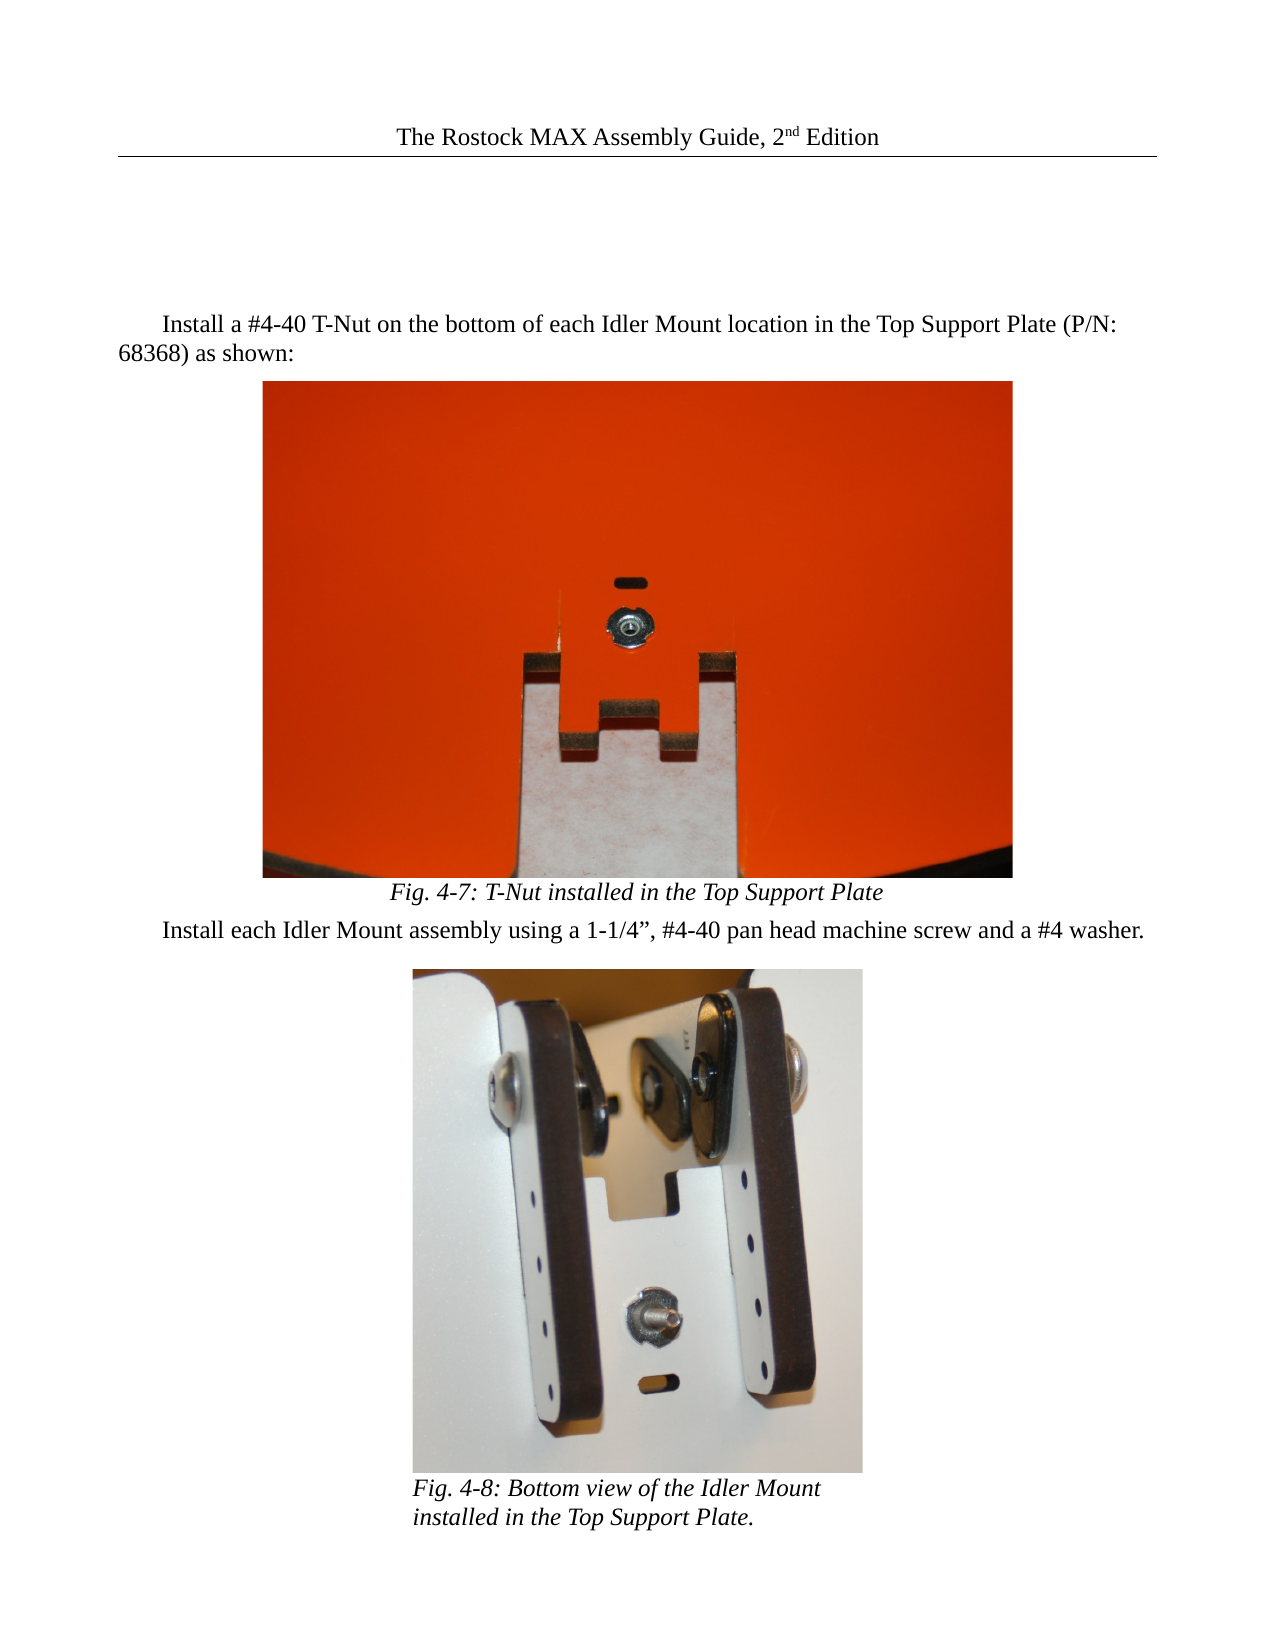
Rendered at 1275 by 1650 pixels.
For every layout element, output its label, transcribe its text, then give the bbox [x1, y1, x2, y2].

text Install each Idler Mount assembly using a 1-1/4”, #4-40 pan head machine screw and a #4 washer. [118, 915, 1157, 944]
text Fig. 4-8: Bottom view of the Idler Mount installed in the Top Support Plate. [412, 1473, 862, 1531]
picture [412, 969, 863, 1473]
text Install a #4-40 T-Nut on the bottom of each Idler Mount location in the Top Support Plate (P/N: 68368) as shown: [118, 309, 1157, 366]
text Fig. 4-7: T-Nut installed in the Top Support Plate [262, 878, 1012, 906]
picture [262, 381, 1013, 878]
